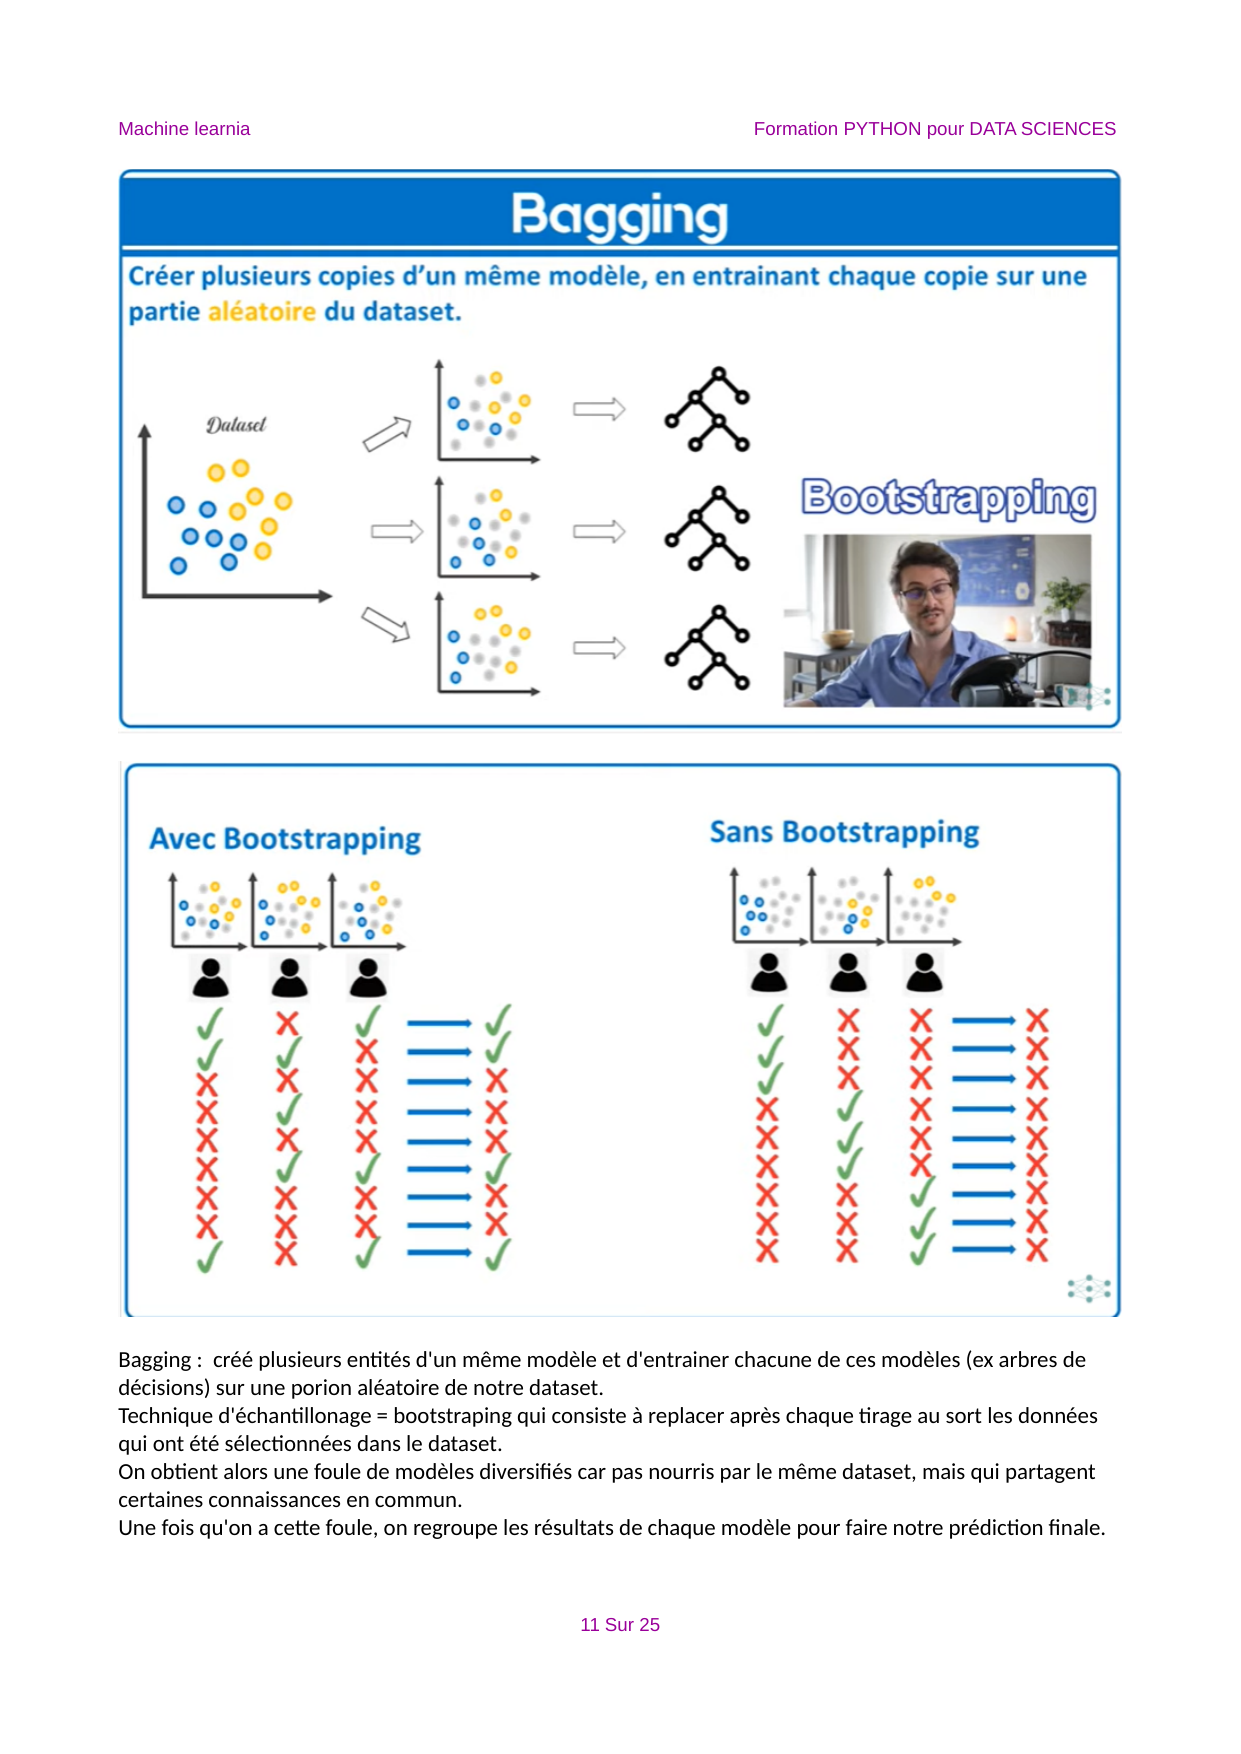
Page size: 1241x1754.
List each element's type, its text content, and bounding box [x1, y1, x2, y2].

text qui ont été sélectionnées dans le dataset. On obtient alors une foule de modèles diversifiés car pas nourris par le même dataset, mais qui partagent certaines connaissances en commun. [118, 1429, 1122, 1513]
picture [118, 169, 1122, 734]
text Bagging : créé plusieurs entités d'un même modèle et d'entrainer chacune de ces modèles (ex arbres de décisions) sur une porion aléatoire de notre dataset. [118, 1345, 1122, 1401]
text Une fois qu'on a cette foule, on regroupe les résultats de chaque modèle pour faire notre prédiction finale. [118, 1513, 1122, 1541]
picture [118, 761, 1122, 1317]
text Technique d'échantillonage = bootstraping qui consiste à replacer après chaque tirage au sort les données [118, 1401, 1122, 1429]
